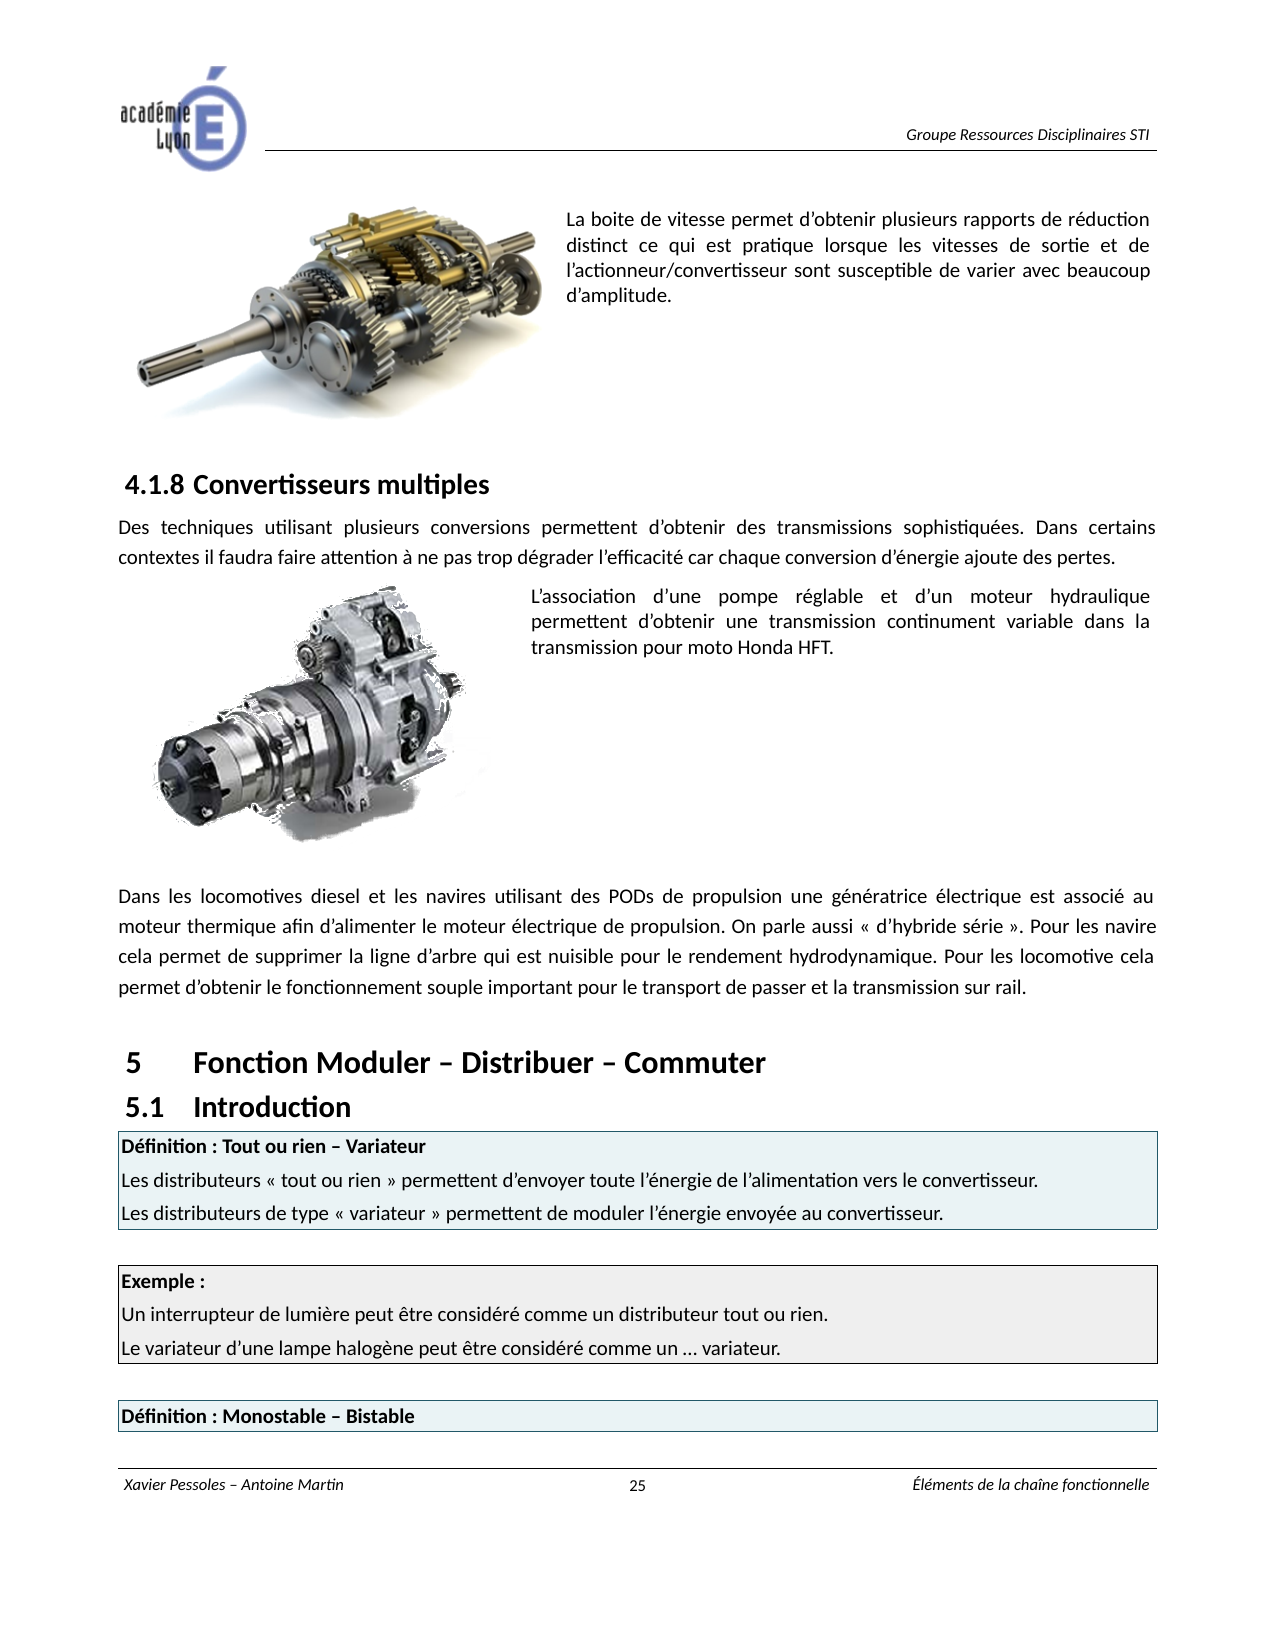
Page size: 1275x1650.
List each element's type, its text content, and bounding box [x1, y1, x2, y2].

text Exemple : [119, 1266, 1157, 1294]
text Définition : Monostable – Bistable [119, 1401, 1157, 1431]
picture [136, 206, 543, 420]
table_header [118, 578, 525, 883]
table_header L’association d’une pompe réglable et d’un moteur hydraulique permettent d’obtenir une transmission continument variable dans la transmission pour moto Honda HFT. [525, 578, 1157, 883]
subtitle Fonction Moduler – Distribuer – Commuter [118, 1042, 1157, 1081]
picture [151, 583, 492, 852]
text Un interrupteur de lumière peut être considéré comme un distributeur tout ou rien. [119, 1299, 1157, 1327]
text Le variateur d’une lampe halogène peut être considéré comme un … variateur. [119, 1332, 1157, 1363]
picture [121, 66, 247, 173]
text Dans les locomotives diesel et les navires utilisant des PODs de propulsion une génératrice électrique est associé au moteur thermique afin d’alimenter le moteur électrique de propulsion. On parle aussi « d’hybride série ». Pour les navire cela permet de supprimer la ligne d’arbre qui est nuisible pour le rendement hydrodynamique. Pour les locomotive cela permet d’obtenir le fonctionnement souple important pour le transport de passer et la transmission sur rail. [118, 883, 1157, 999]
subtitle Introduction [118, 1087, 1157, 1124]
table_header [118, 201, 560, 451]
table_header La boite de vitesse permet d’obtenir plusieurs rapports de réduction distinct ce qui est pratique lorsque les vitesses de sortie et de l’actionneur/convertisseur sont susceptible de varier avec beaucoup d’amplitude. [560, 201, 1157, 451]
text Définition : Tout ou rien – Variateur [119, 1132, 1157, 1159]
text Les distributeurs de type « variateur » permettent de moduler l’énergie envoyée au convertisseur. [119, 1197, 1157, 1229]
text Des techniques utilisant plusieurs conversions permettent d’obtenir des transmissions sophistiquées. Dans certains contextes il faudra faire attention à ne pas trop dégrader l’efficacité car chaque conversion d’énergie ajoute des pertes. [118, 514, 1157, 570]
subtitle Convertisseurs multiples [118, 466, 1157, 501]
text Les distributeurs « tout ou rien » permettent d’envoyer toute l’énergie de l’alimentation vers le convertisseur. [119, 1164, 1157, 1192]
